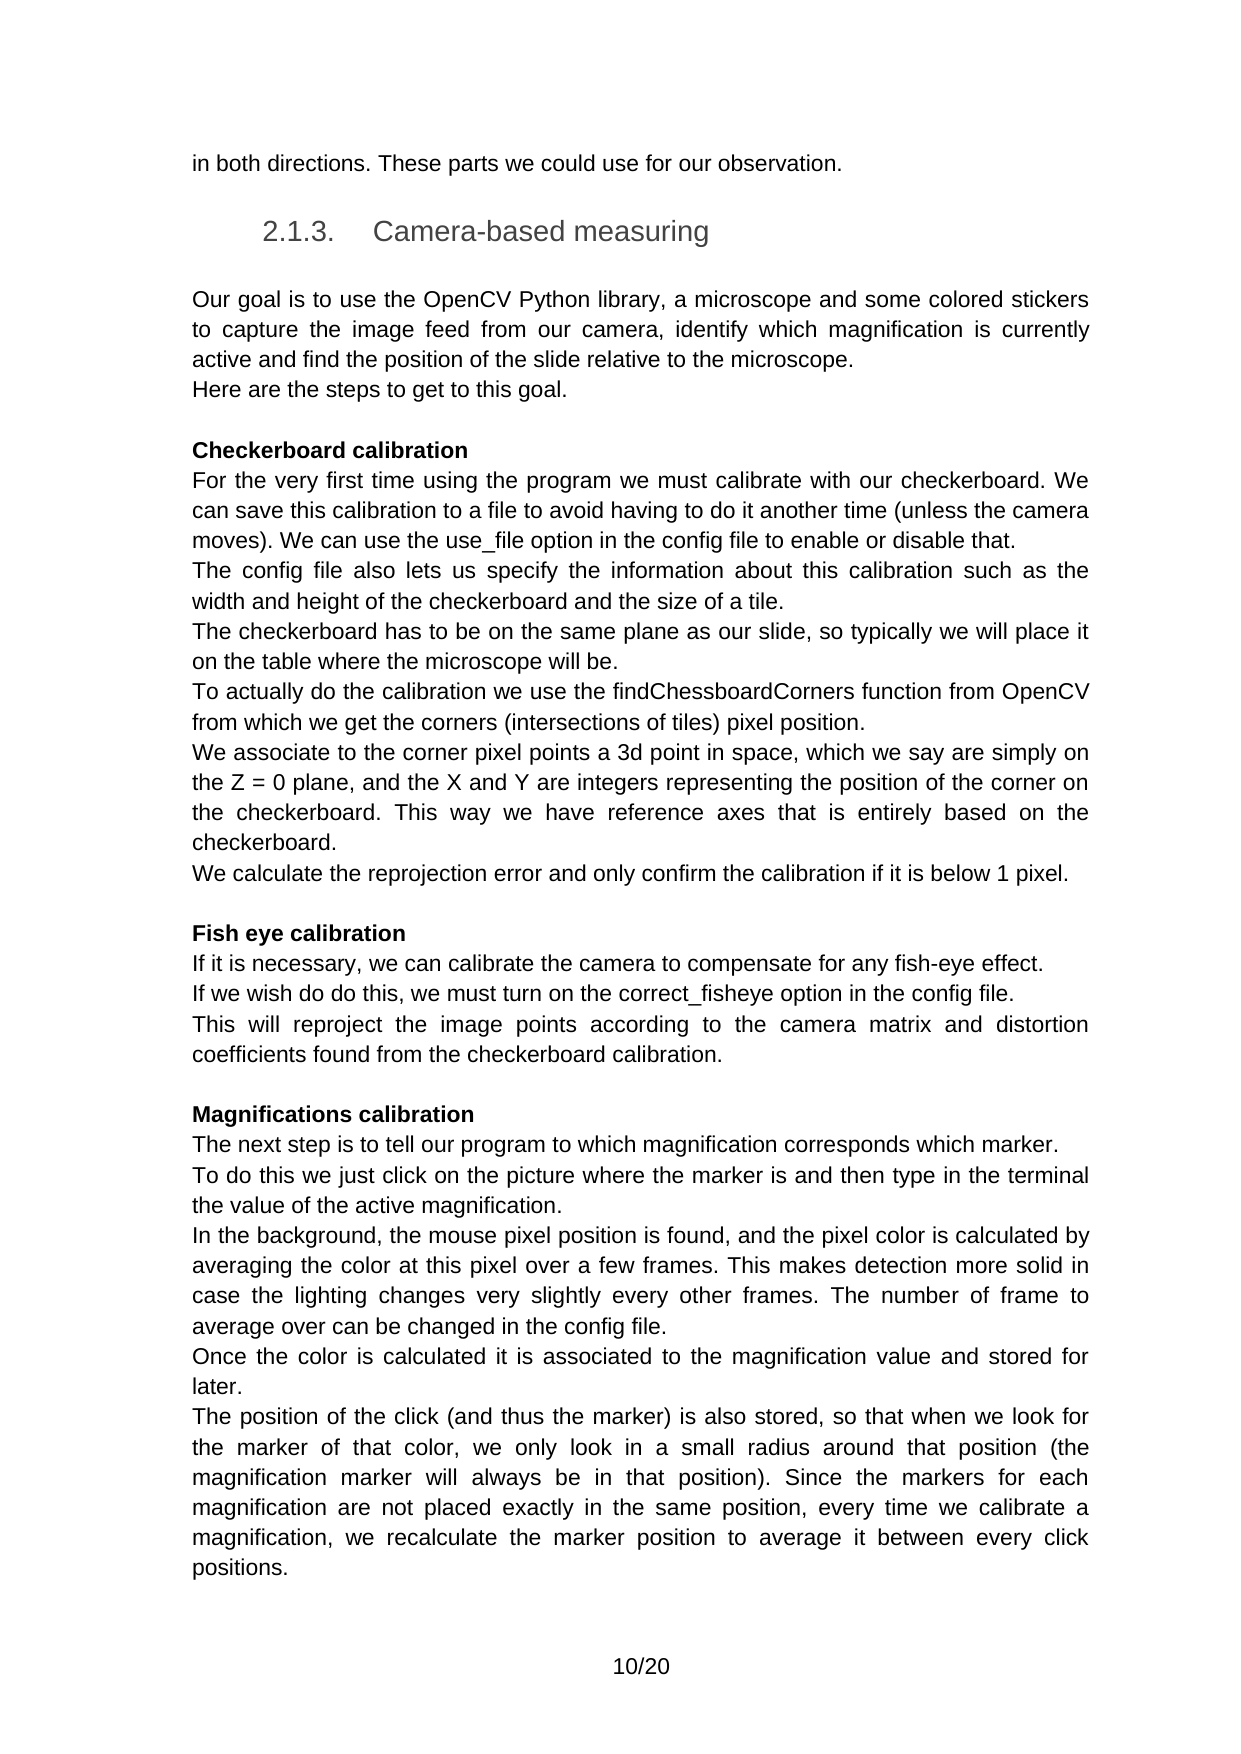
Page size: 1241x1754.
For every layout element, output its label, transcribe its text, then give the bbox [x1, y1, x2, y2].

text The config file also lets us specify the information about this calibration such as the width and height of the checkerboard and the size of a tile. [192, 557, 1090, 614]
text Here are the steps to get to this goal. [192, 376, 1090, 403]
text Magnifications calibration [192, 1101, 1090, 1128]
text Checkerboard calibration [192, 437, 1090, 463]
subtitle Camera-based measuring [335, 213, 1090, 247]
text If we wish do do this, we must turn on the correct_fisheye option in the config file. [192, 980, 1090, 1007]
text The checkerboard has to be on the same plane as our slide, so typically we will place it on the table where the microscope will be. [192, 618, 1090, 674]
text Once the color is calculated it is associated to the magnification value and stored for later. [192, 1343, 1090, 1399]
text For the very first time using the program we must calibrate with our checkerboard. We can save this calibration to a file to avoid having to do it another time (unless the camera moves). We can use the use_file option in the config file to enable or disable that. [192, 467, 1090, 554]
text We associate to the corner pixel points a 3d point in space, which we say are simply on the Z = 0 plane, and the X and Y are integers representing the position of the corner on the checkerboard. This way we have reference axes that is entirely based on the checkerboard. [192, 739, 1090, 856]
text To do this we just click on the picture where the marker is and then type in the terminal the value of the active magnification. [192, 1162, 1090, 1218]
text If it is necessary, we can calibrate the camera to compensate for any fish-eye effect. [192, 950, 1090, 977]
text The position of the click (and thus the marker) is also stored, so that when we look for the marker of that color, we only look in a small radius around that position (the magnification marker will always be in that position). Since the markers for each magnification are not placed exactly in the same position, every time we calibrate a magnification, we recalculate the marker position to average it between every click positions. [192, 1403, 1090, 1581]
text We calculate the reprojection error and only confirm the calibration if it is below 1 pixel. [192, 859, 1090, 886]
text To actually do the calibration we use the findChessboardCorners function from OpenCV from which we get the corners (intersections of tiles) pixel position. [192, 678, 1090, 735]
text The next step is to tell our program to which magnification corresponds which marker. [192, 1131, 1090, 1158]
text In the background, the mouse pixel position is found, and the pixel color is calculated by averaging the color at this pixel over a few frames. This makes detection more solid in case the lighting changes very slightly every other frames. The number of frame to average over can be changed in the config file. [192, 1222, 1090, 1339]
text in both directions. These parts we could use for our observation. [192, 150, 1090, 176]
text Fish eye calibration [192, 920, 1090, 946]
text This will reproject the image points according to the camera matrix and distortion coefficients found from the checkerboard calibration. [192, 1011, 1090, 1067]
text Our goal is to use the OpenCV Python library, a microscope and some colored stickers to capture the image feed from our camera, identify which magnification is currently active and find the position of the slide relative to the microscope. [192, 286, 1090, 372]
